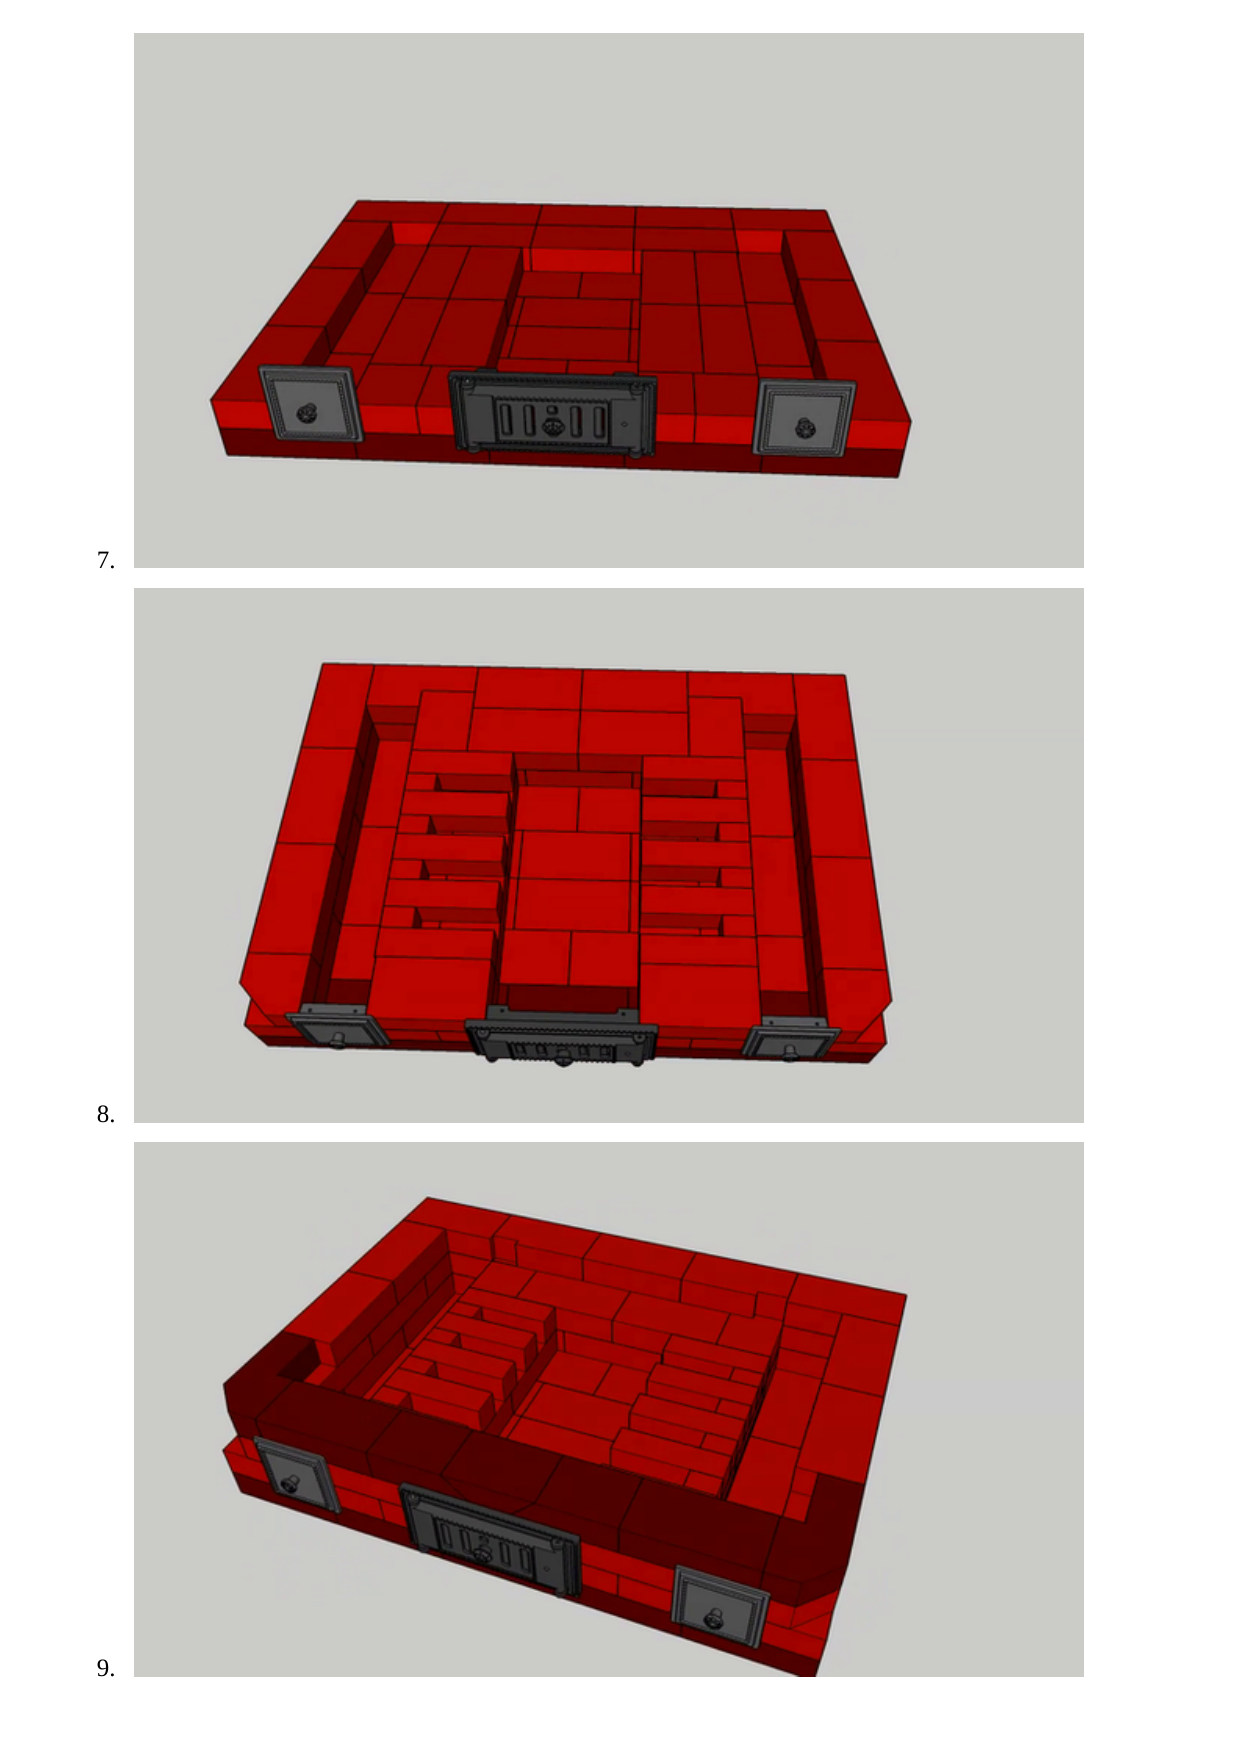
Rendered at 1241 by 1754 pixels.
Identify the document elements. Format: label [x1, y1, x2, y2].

picture [134, 33, 1084, 568]
picture [134, 588, 1084, 1123]
picture [134, 1142, 1084, 1677]
